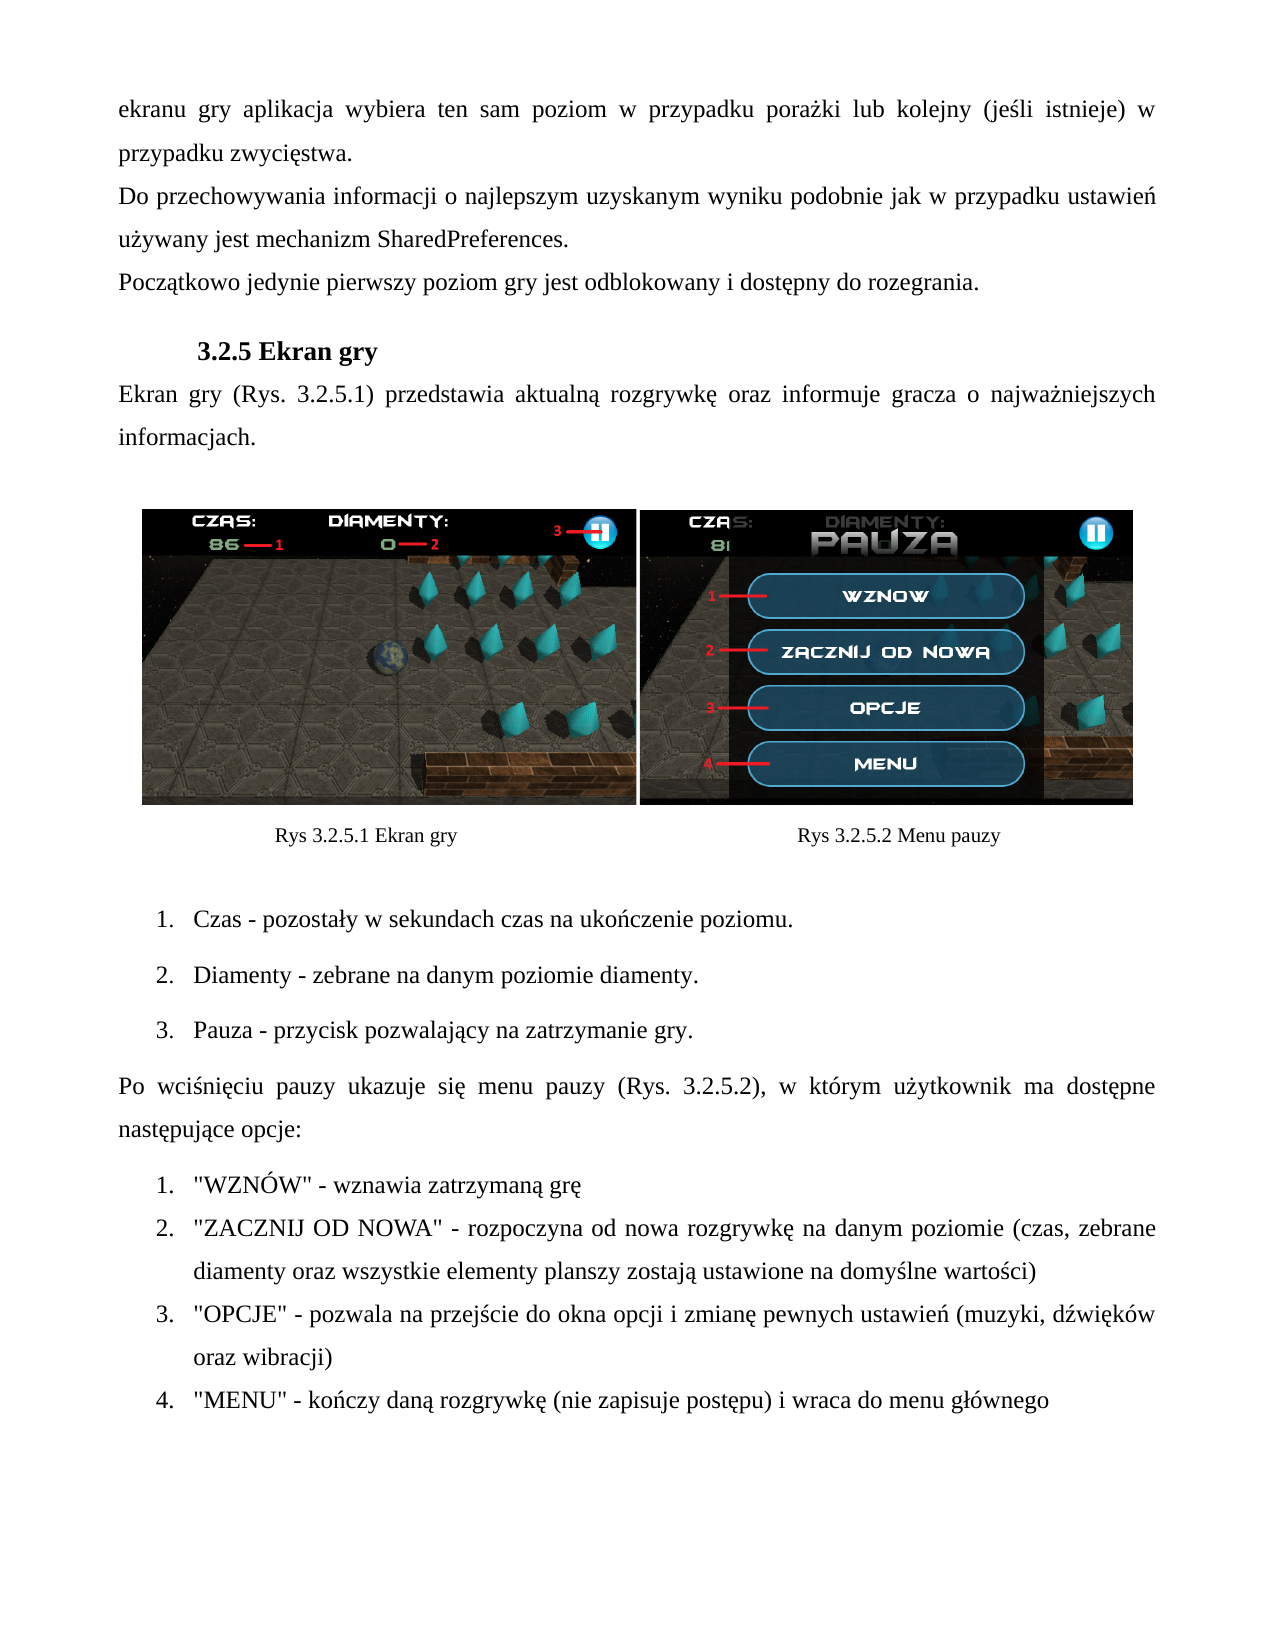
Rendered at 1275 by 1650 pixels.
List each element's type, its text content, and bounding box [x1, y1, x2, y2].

text Ekran gry (Rys. 3.2.5.1) przedstawia aktualną rozgrywkę oraz informuje gracza o najważniejszych informacjach. [118, 379, 1157, 451]
picture [639, 510, 1133, 805]
text Po wciśnięciu pauzy ukazuje się menu pauzy (Rys. 3.2.5.2), w którym użytkownik ma dostępne następujące opcje: [118, 1071, 1157, 1143]
list Czas - pozostały w sekundach czas na ukończenie poziomu. [156, 904, 1157, 933]
text Rys 3.2.5.1 Ekran gry Rys 3.2.5.2 Menu pauzy [118, 823, 1157, 847]
text ekranu gry aplikacja wybiera ten sam poziom w przypadku porażki lub kolejny (jeśli istnieje) w przypadku zwycięstwa. [118, 94, 1157, 166]
list Pauza - przycisk pozwalający na zatrzymanie gry. [156, 1016, 1157, 1044]
text Do przechowywania informacji o najlepszym uzyskanym wyniku podobnie jak w przypadku ustawień używany jest mechanizm SharedPreferences. [118, 181, 1157, 253]
text Początkowo jedynie pierwszy poziom gry jest odblokowany i dostępny do rozegrania. [118, 267, 1157, 296]
list "WZNÓW" - wznawia zatrzymaną grę [156, 1170, 1157, 1199]
list "ZACZNIJ OD NOWA" - rozpoczyna od nowa rozgrywkę na danym poziomie (czas, zebrane diamenty oraz wszystkie elementy planszy zostają ustawione na domyślne wartości) [156, 1213, 1157, 1285]
list "MENU" - kończy daną rozgrywkę (nie zapisuje postępu) i wraca do menu głównego [156, 1386, 1157, 1414]
picture [142, 509, 637, 805]
subtitle Ekran gry [191, 335, 1157, 366]
list Diamenty - zebrane na danym poziomie diamenty. [156, 960, 1157, 989]
list "OPCJE" - pozwala na przejście do okna opcji i zmianę pewnych ustawień (muzyki, dźwięków oraz wibracji) [156, 1299, 1157, 1371]
